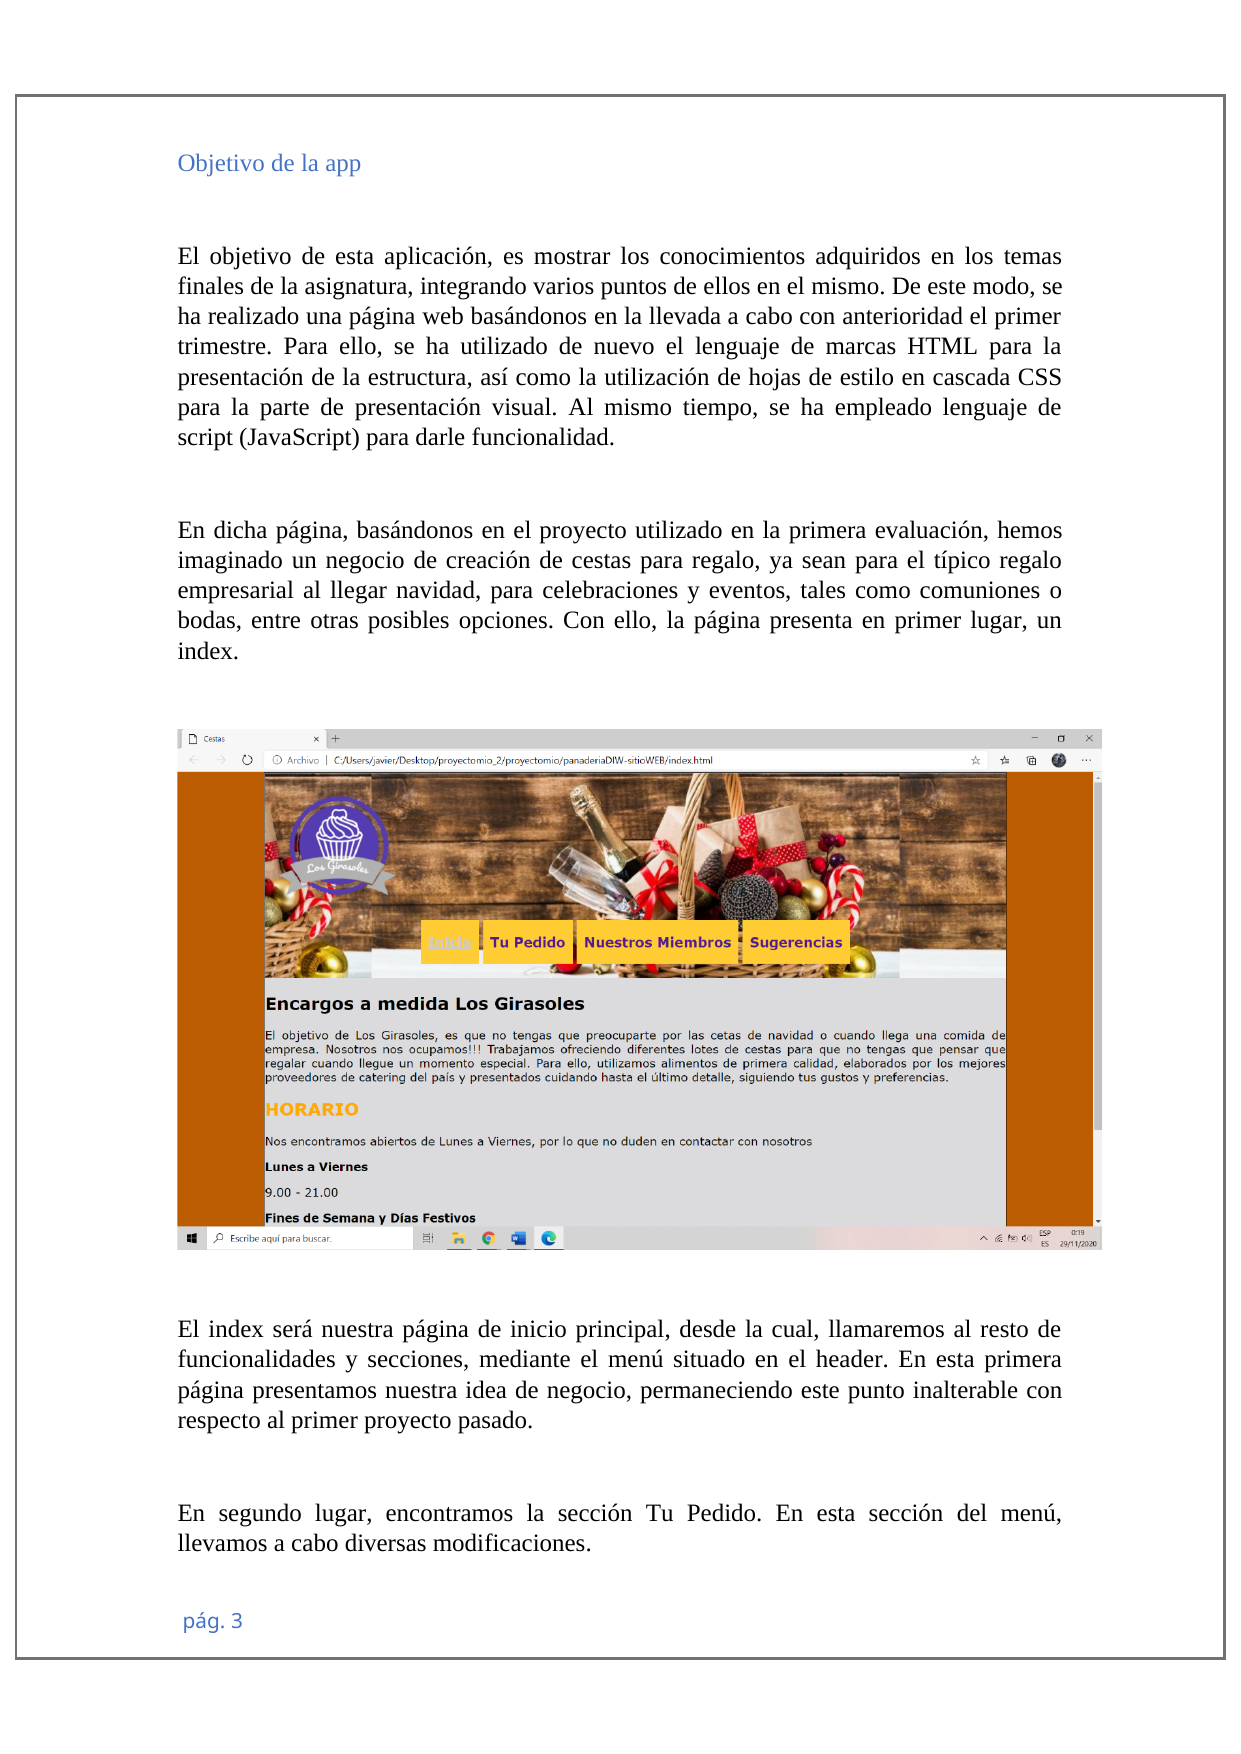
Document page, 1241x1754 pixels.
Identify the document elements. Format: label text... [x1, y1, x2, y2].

text En dicha página, basándonos en el proyecto utilizado en la primera evaluación, hemos imaginado un negocio de creación de cestas para regalo, ya sean para el típico regalo empresarial al llegar navidad, para celebraciones y eventos, tales como comuniones o bodas, entre otras posibles opciones. Con ello, la página presenta en primer lugar, un index. [177, 515, 1063, 664]
text El index será nuestra página de inicio principal, desde la cual, llamaremos al resto de funcionalidades y secciones, mediante el menú situado en el header. En esta primera página presentamos nuestra idea de negocio, permaneciendo este punto inalterable con respecto al primer proyecto pasado. [177, 1314, 1063, 1433]
text Objetivo de la app [177, 148, 1063, 176]
text En segundo lugar, encontramos la sección Tu Pedido. En esta sección del menú, llevamos a cabo diversas modificaciones. [177, 1498, 1063, 1557]
text El objetivo de esta aplicación, es mostrar los conocimientos adquiridos en los temas finales de la asignatura, integrando varios puntos de ellos en el mismo. De este modo, se ha realizado una página web basándonos en la llevada a cabo con anterioridad el primer trimestre. Para ello, se ha utilizado de nuevo el lenguaje de marcas HTML para la presentación de la estructura, así como la utilización de hojas de estilo en cascada CSS para la parte de presentación visual. Al mismo tiempo, se ha empleado lenguaje de script (JavaScript) para darle funcionalidad. [177, 241, 1063, 451]
